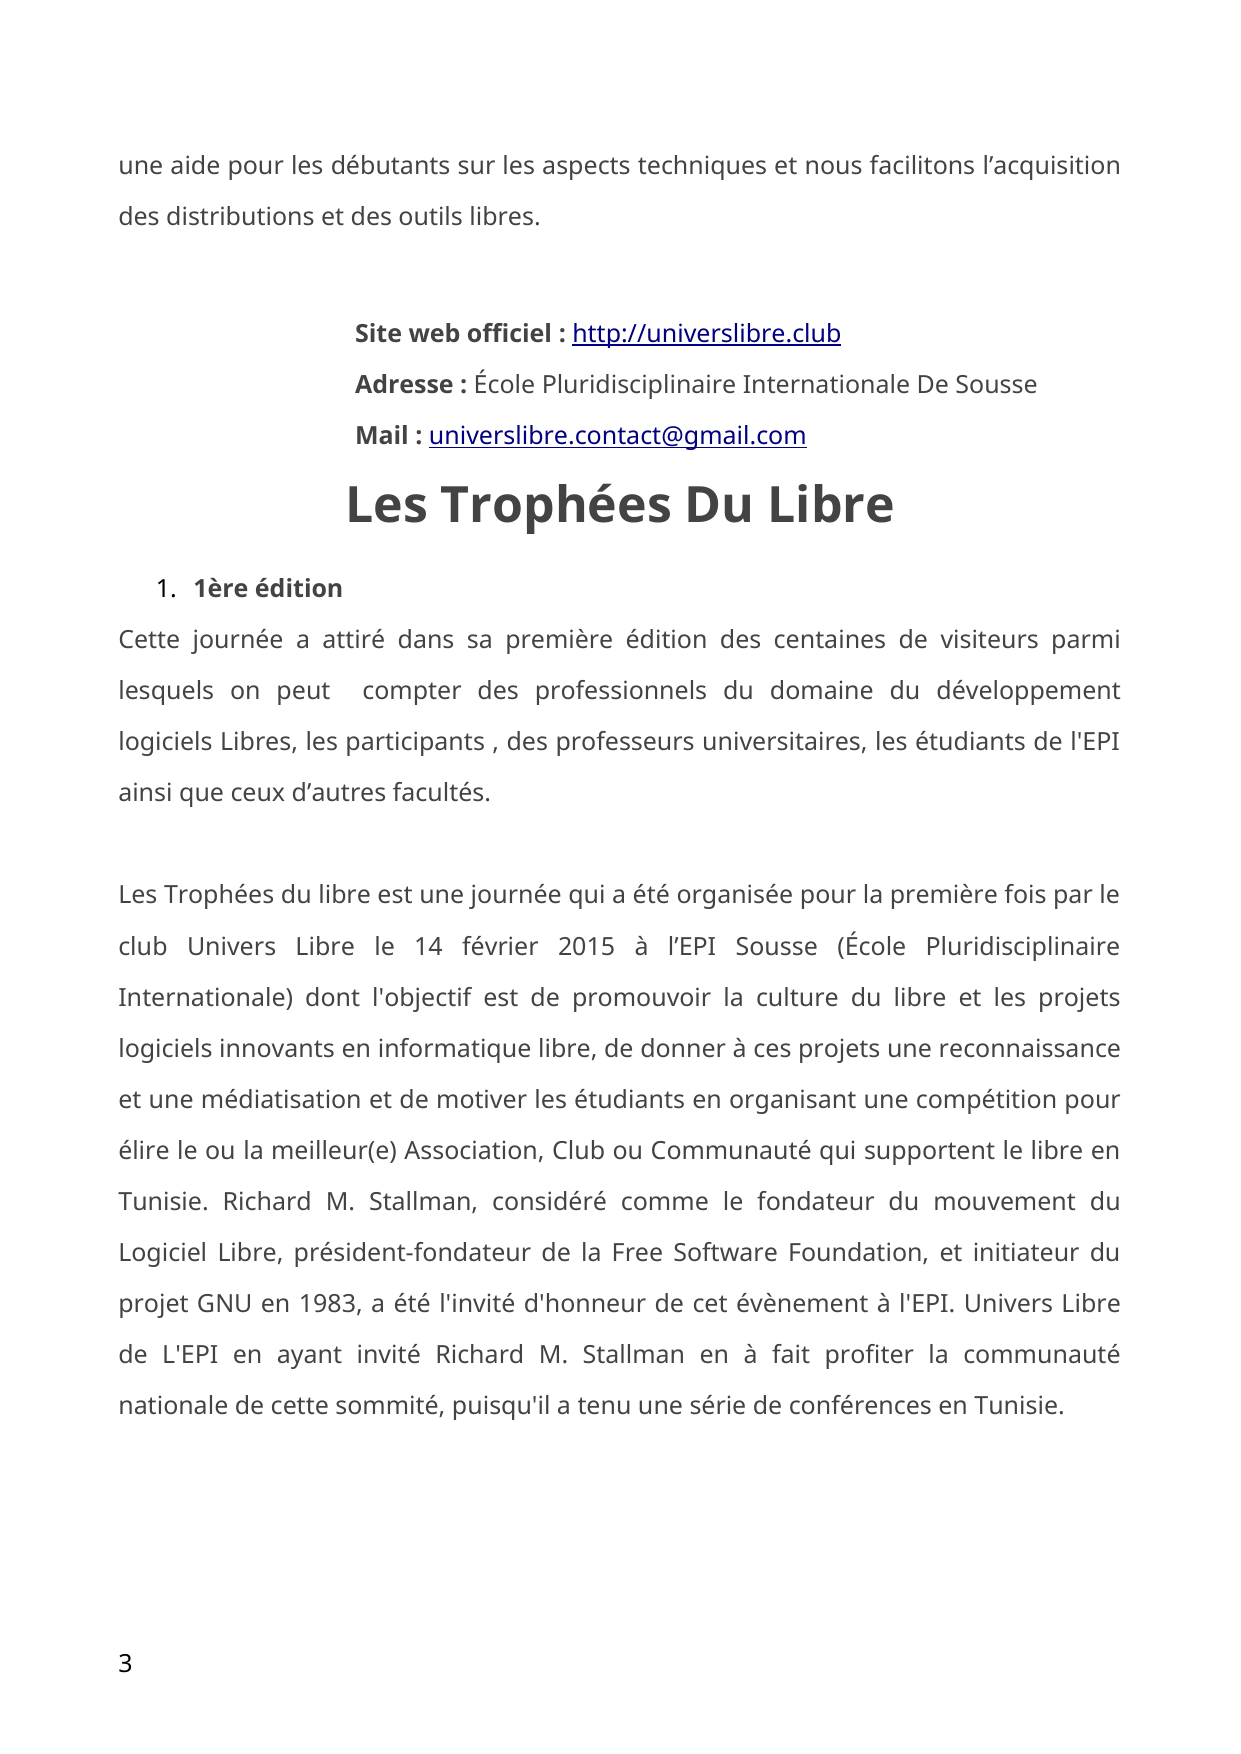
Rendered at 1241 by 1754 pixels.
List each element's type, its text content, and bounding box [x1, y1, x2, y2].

text Cette journée a attiré dans sa première édition des centaines de visiteurs parmi lesquels on peut compter des professionnels du domaine du développement logiciels Libres, les participants , des professeurs universitaires, les étudiants de l'EPI ainsi que ceux d’autres facultés. [118, 622, 1122, 809]
text Site web officiel : http://universlibre.club [355, 316, 1122, 350]
text Mail : universlibre.contact@gmail.com [355, 418, 1122, 452]
text une aide pour les débutants sur les aspects techniques et nous facilitons l’acquisition des distributions et des outils libres. [118, 148, 1122, 233]
text Les Trophées Du Libre [118, 469, 1122, 537]
list 1ère édition [156, 571, 1122, 605]
text Les Trophées du libre est une journée qui a été organisée pour la première fois par le club Univers Libre le 14 février 2015 à l’EPI Sousse (École Pluridisciplinaire Internationale) dont l'objectif est de promouvoir la culture du libre et les projets logiciels innovants en informatique libre, de donner à ces projets une reconnaissance et une médiatisation et de motiver les étudiants en organisant une compétition pour élire le ou la meilleur(e) Association, Club ou Communauté qui supportent le libre en Tunisie. Richard M. Stallman, considéré comme le fondateur du mouvement du Logiciel Libre, président-fondateur de la Free Software Foundation, et initiateur du projet GNU en 1983, a été l'invité d'honneur de cet évènement à l'EPI. Univers Libre de L'EPI en ayant invité Richard M. Stallman en à fait profiter la communauté nationale de cette sommité, puisqu'il a tenu une série de conférences en Tunisie. [118, 877, 1122, 1422]
text Adresse : École Pluridisciplinaire Internationale De Sousse [355, 367, 1122, 401]
